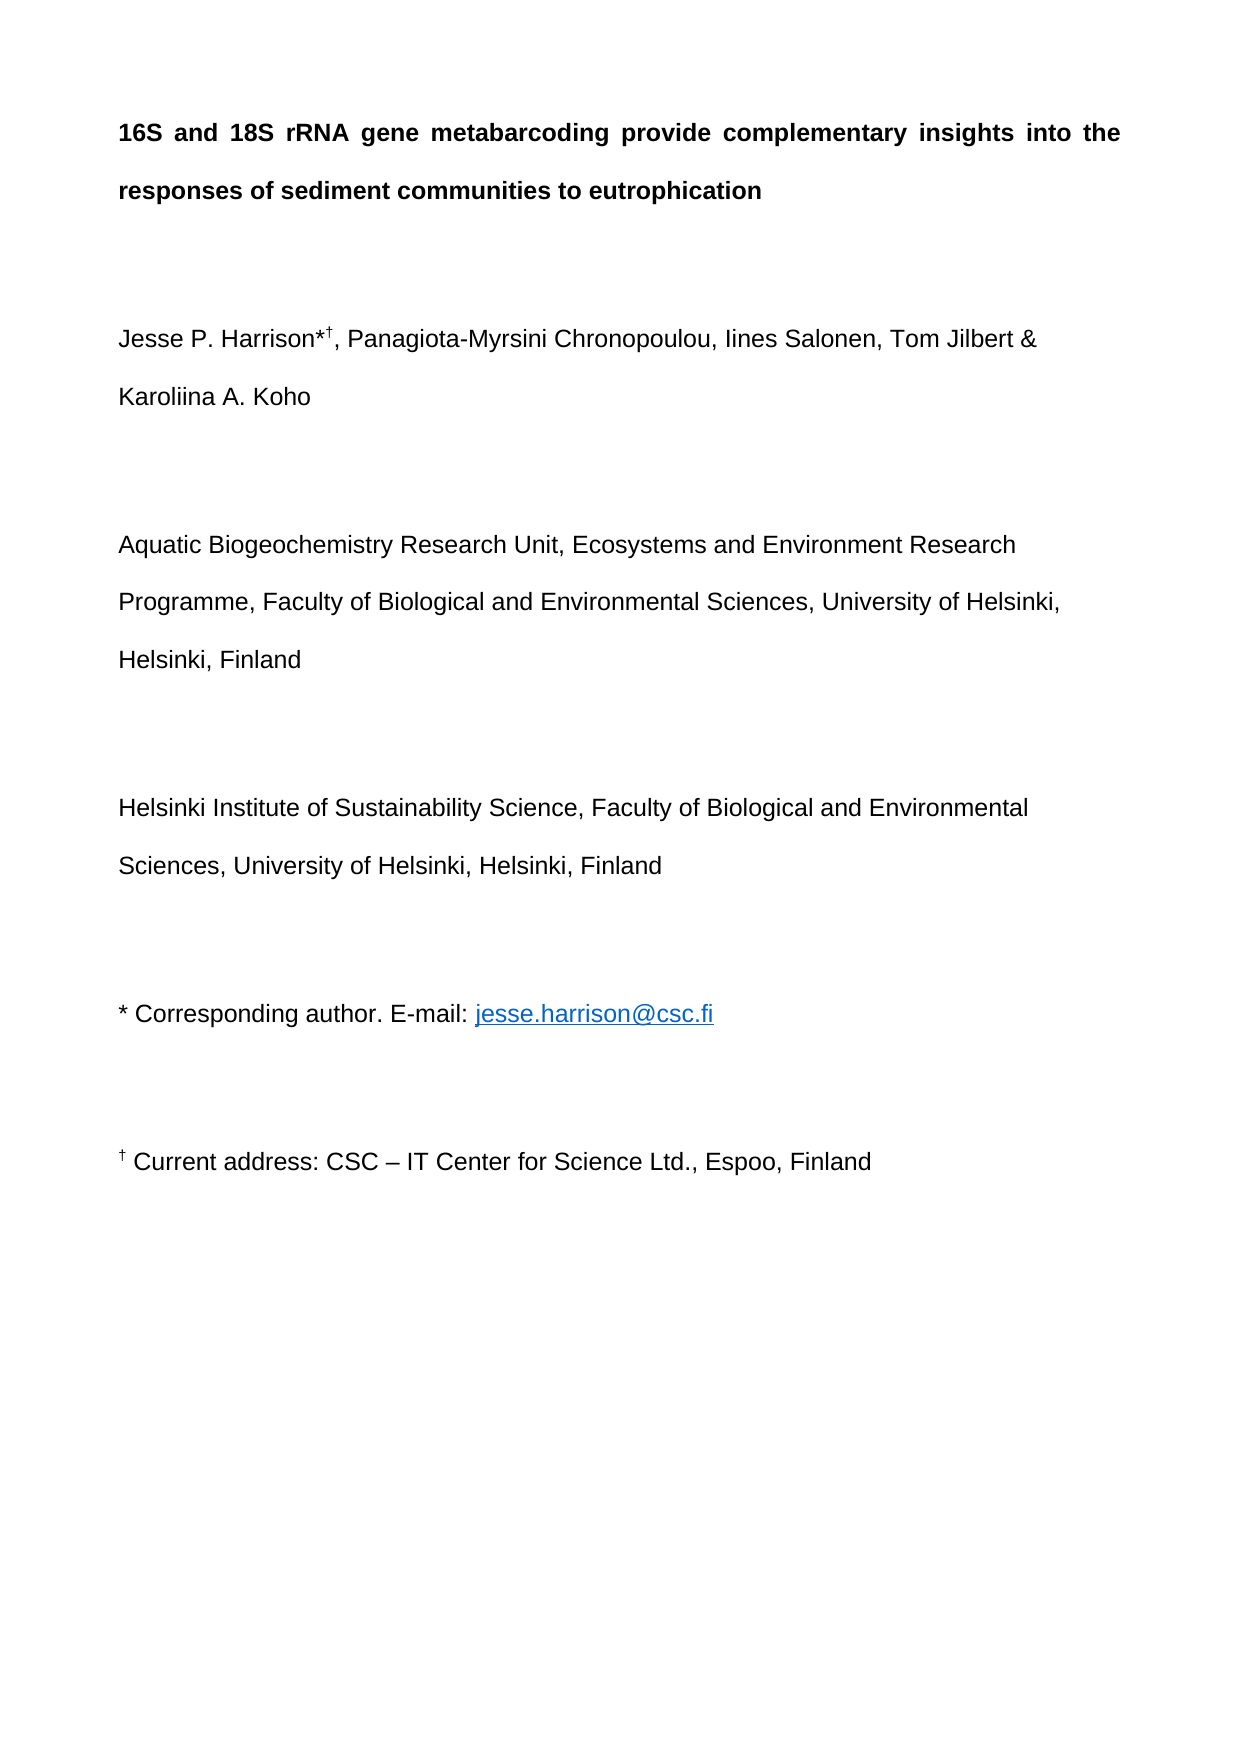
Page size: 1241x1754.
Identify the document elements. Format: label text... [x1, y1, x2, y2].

text 16S and 18S rRNA gene metabarcoding provide complementary insights into the responses of sediment communities to eutrophication [118, 118, 1122, 204]
text Jesse P. Harrison*†, Panagiota-Myrsini Chronopoulou, Iines Salonen, Tom Jilbert & Karoliina A. Koho [118, 324, 1122, 410]
text † Current address: CSC – IT Center for Science Ltd., Espoo, Finland [118, 1147, 1122, 1176]
text Aquatic Biogeochemistry Research Unit, Ecosystems and Environment Research Programme, Faculty of Biological and Environmental Sciences, University of Helsinki, Helsinki, Finland [118, 530, 1122, 673]
text Helsinki Institute of Sustainability Science, Faculty of Biological and Environmental Sciences, University of Helsinki, Helsinki, Finland [118, 793, 1122, 879]
text * Corresponding author. E-mail: jesse.harrison@csc.fi [118, 999, 1122, 1028]
